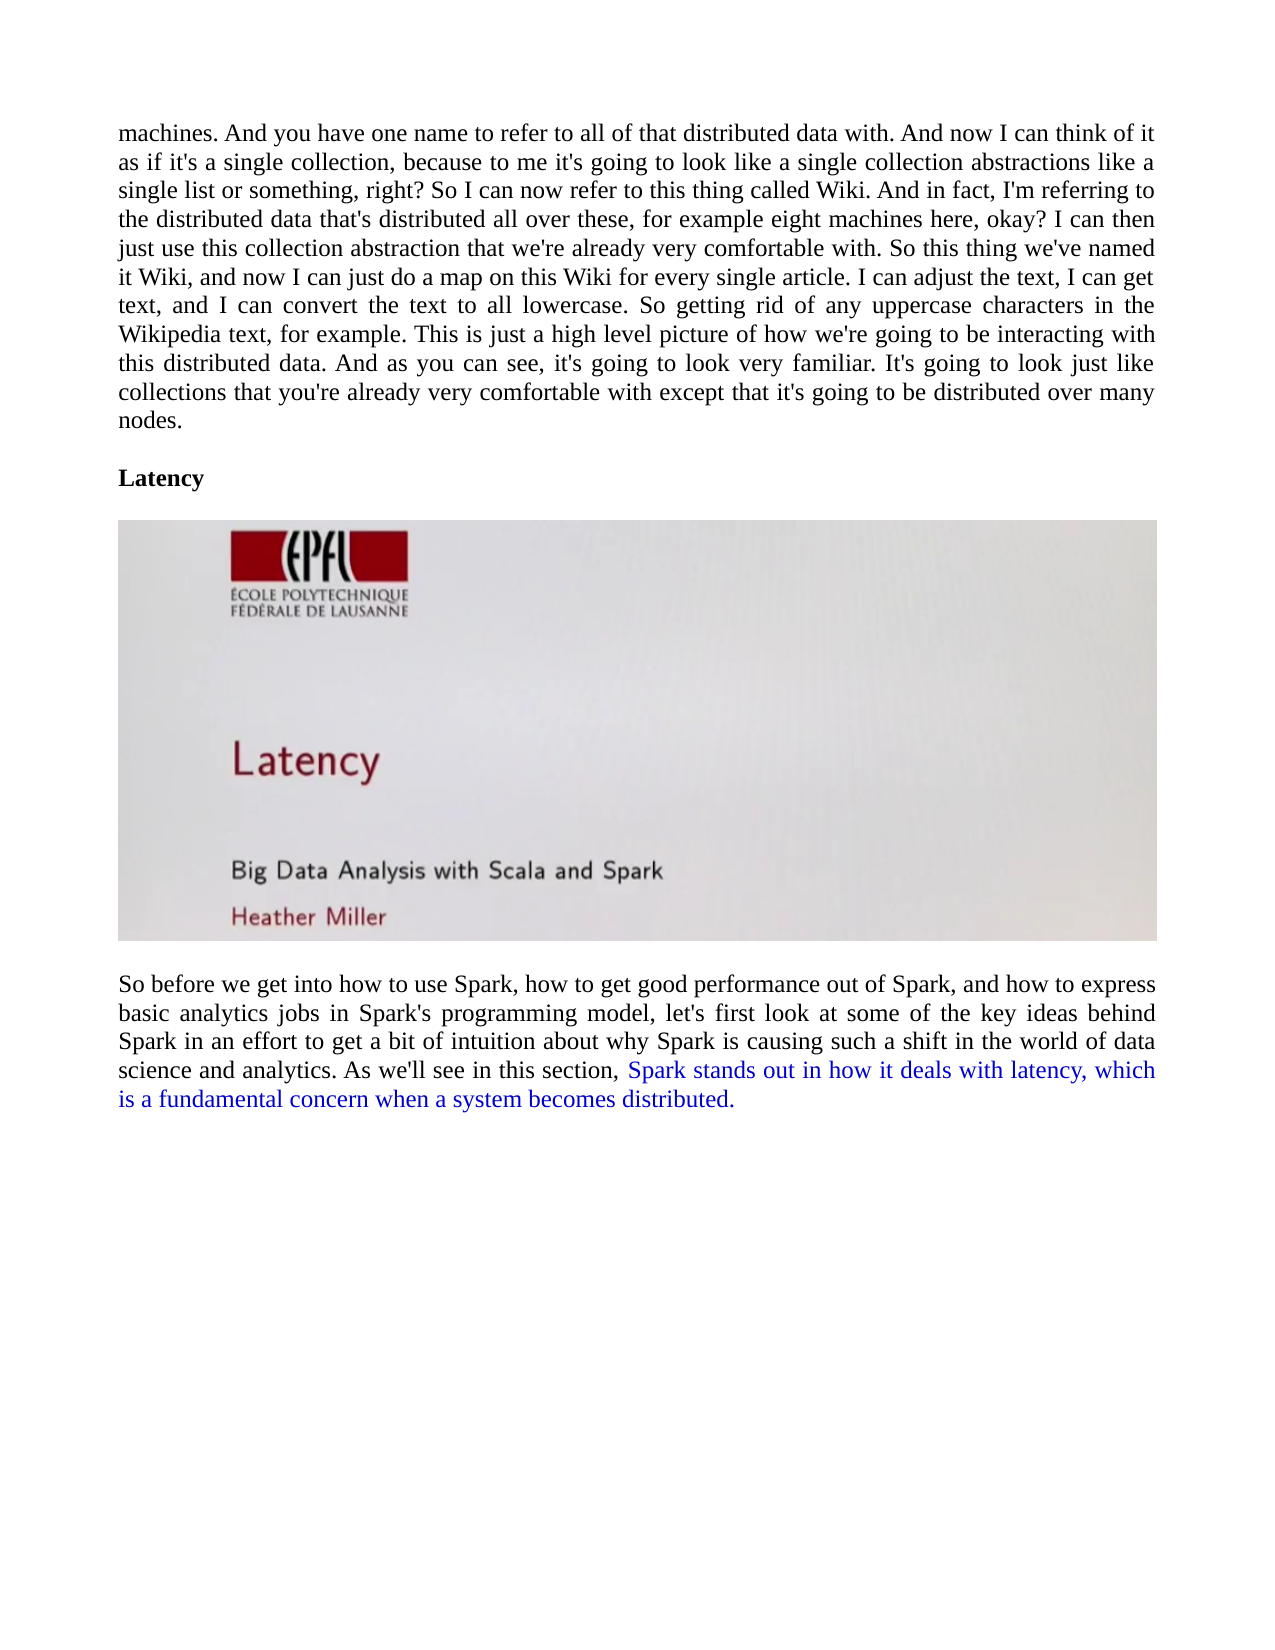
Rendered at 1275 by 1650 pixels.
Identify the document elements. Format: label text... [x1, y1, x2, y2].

text machines. And you have one name to refer to all of that distributed data with. And now I can think of it as if it's a single collection, because to me it's going to look like a single collection abstractions like a single list or something, right? So I can now refer to this thing called Wiki. And in fact, I'm referring to the distributed data that's distributed all over these, for example eight machines here, okay? I can then just use this collection abstraction that we're already very comfortable with. So this thing we've named it Wiki, and now I can just do a map on this Wiki for every single article. I can adjust the text, I can get text, and I can convert the text to all lowercase. So getting rid of any uppercase characters in the Wikipedia text, for example. This is just a high level picture of how we're going to be interacting with this distributed data. And as you can see, it's going to look very familiar. It's going to look just like collections that you're already very comfortable with except that it's going to be distributed over many nodes. [118, 118, 1157, 434]
picture [118, 520, 1157, 941]
text Latency [118, 463, 1157, 492]
text So before we get into how to use Spark, how to get good performance out of Spark, and how to express basic analytics jobs in Spark's programming model, let's first look at some of the key ideas behind Spark in an effort to get a bit of intuition about why Spark is causing such a shift in the world of data science and analytics. As we'll see in this section, Spark stands out in how it deals with latency, which is a fundamental concern when a system becomes distributed. [118, 969, 1157, 1113]
